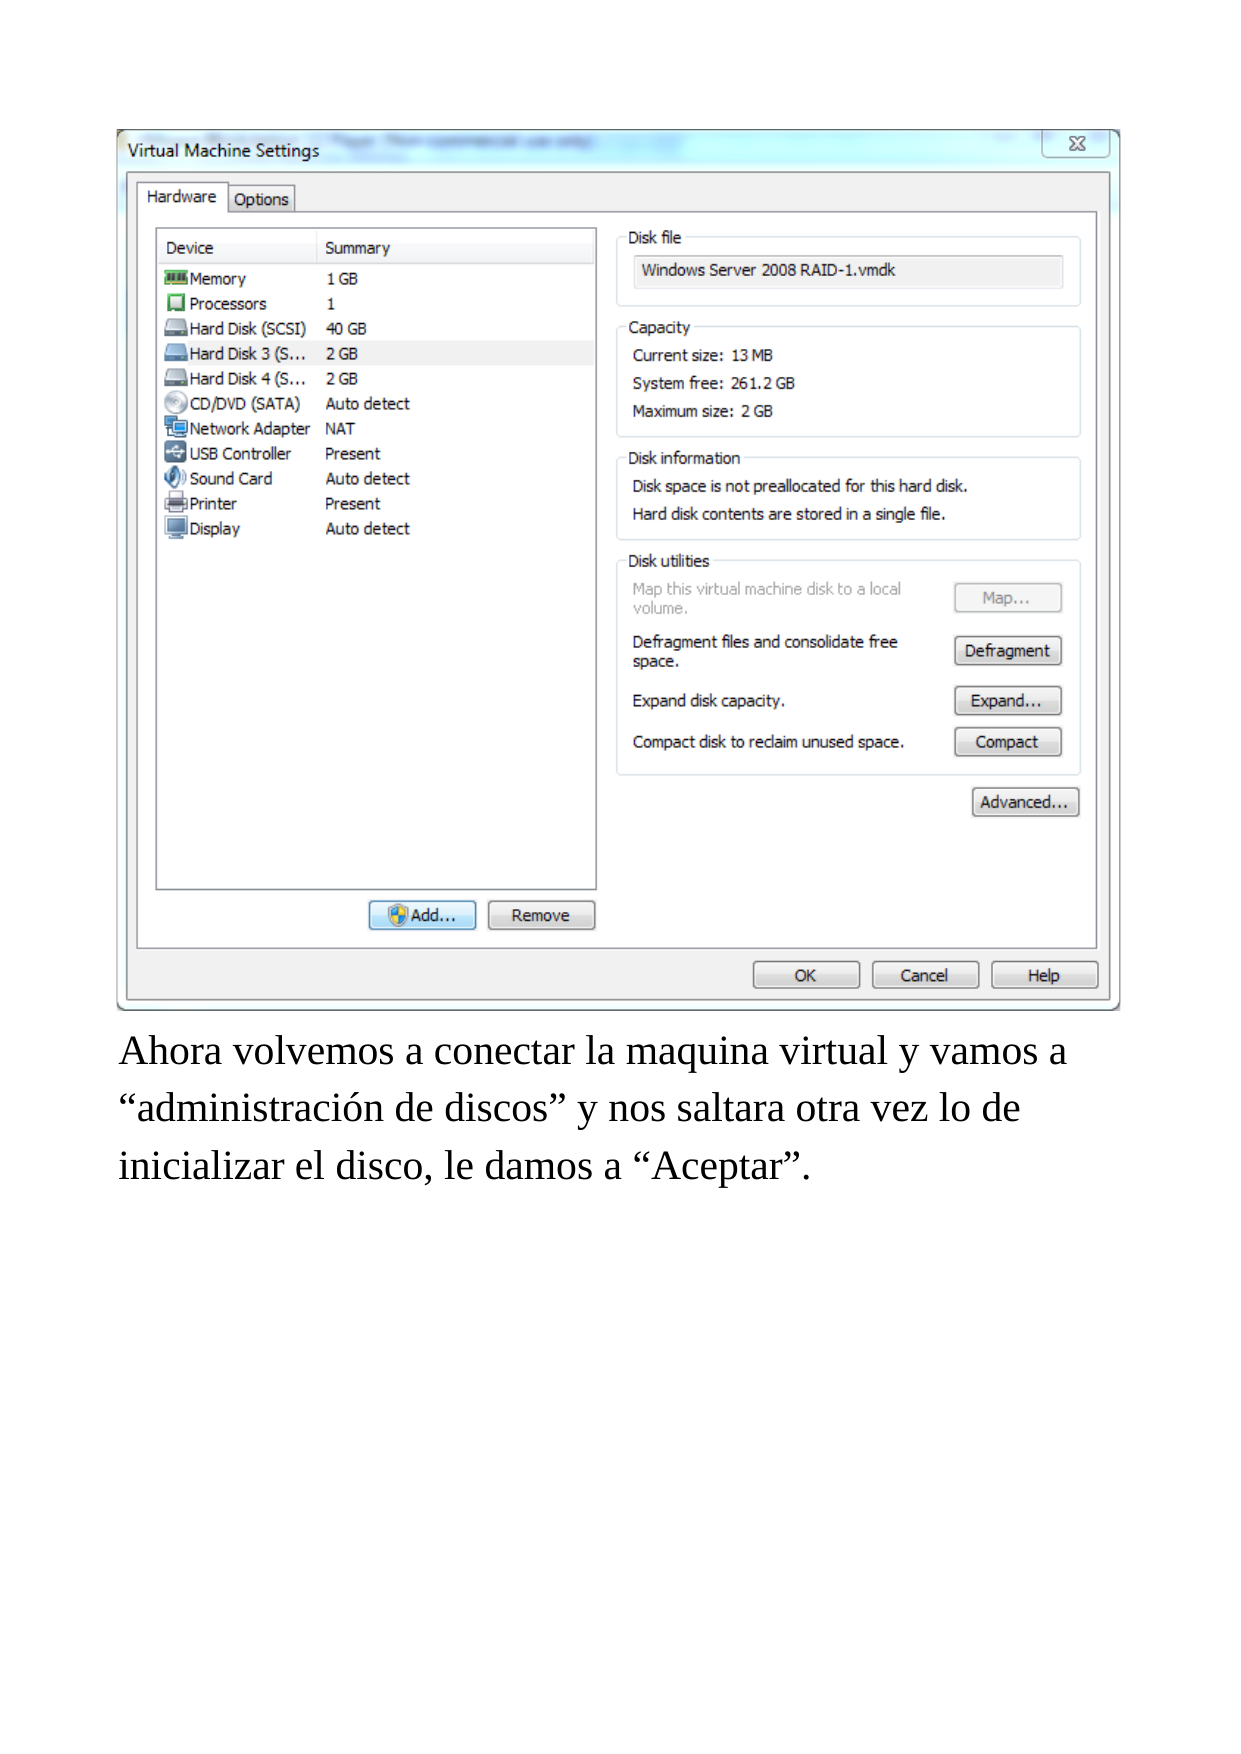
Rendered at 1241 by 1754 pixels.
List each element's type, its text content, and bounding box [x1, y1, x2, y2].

text Ahora volvemos a conectar la maquina virtual y vamos a “administración de discos” y nos saltara otra vez lo de inicializar el disco, le damos a “Aceptar”. [118, 1025, 1122, 1188]
picture [116, 129, 1121, 1011]
